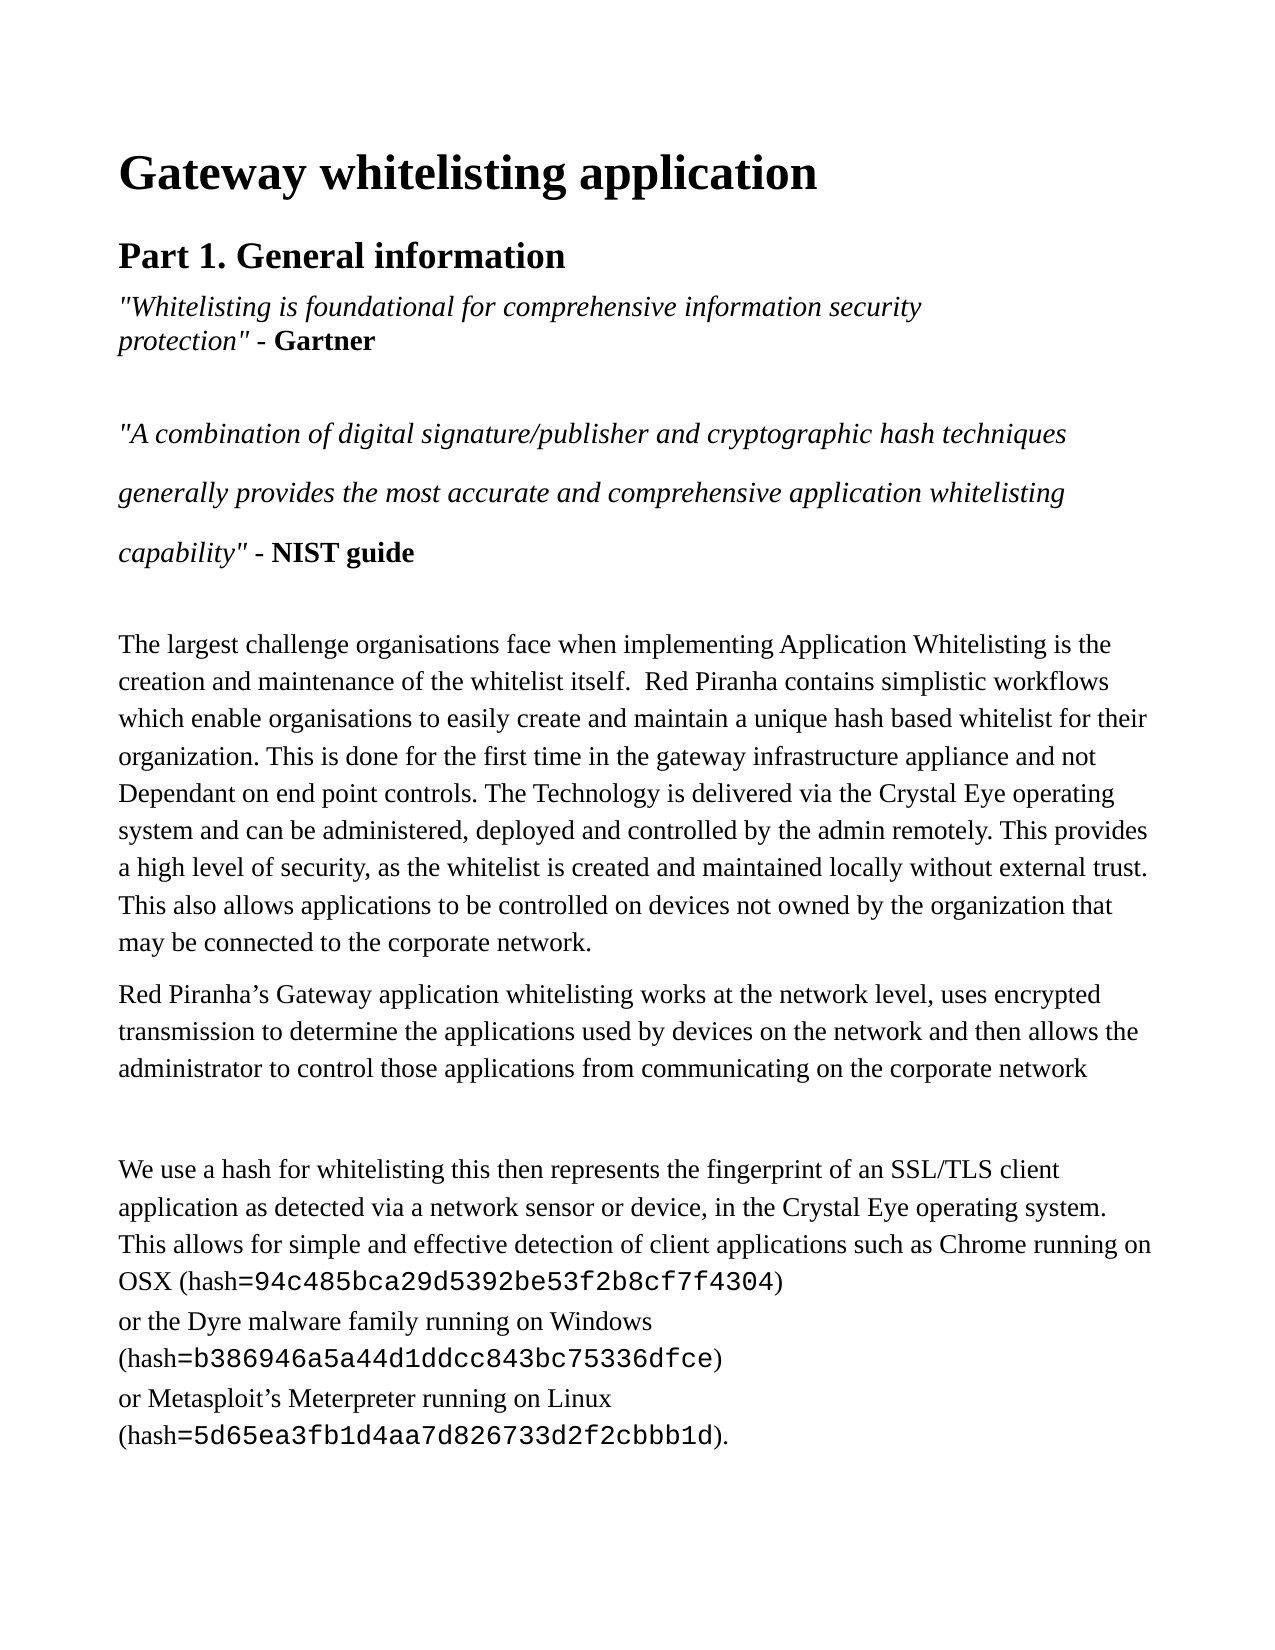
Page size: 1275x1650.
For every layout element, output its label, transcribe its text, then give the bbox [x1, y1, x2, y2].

subtitle Part 1. General information [118, 234, 1157, 277]
text Red Piranha’s Gateway application whitelisting works at the network level, uses encrypted transmission to determine the applications used by devices on the network and then allows the administrator to control those applications from communicating on the corporate network [118, 978, 1157, 1084]
subtitle Gateway whitelisting application [118, 143, 1157, 201]
text The largest challenge organisations face when implementing Application Whitelisting is the creation and maintenance of the whitelist itself. Red Piranha contains simplistic workflows which enable organisations to easily create and maintain a unique hash based whitelist for their organization. This is done for the first time in the gateway infrastructure appliance and not Dependant on end point controls. The Technology is delivered via the Crystal Eye operating system and can be administered, deployed and controlled by the admin remotely. This provides a high level of security, as the whitelist is created and maintained locally without external trust. This also allows applications to be controlled on devices not owned by the organization that may be connected to the corporate network. [118, 628, 1157, 957]
text "Whitelisting is foundational for comprehensive information security protection" - Gartner [118, 289, 1157, 357]
text "A combination of digital signature/publisher and cryptographic hash techniques generally provides the most accurate and comprehensive application whitelisting capability" - NIST guide [118, 390, 1157, 568]
text We use a hash for whitelisting this then represents the fingerprint of an SSL/TLS client application as detected via a network sensor or device, in the Crystal Eye operating system. This allows for simple and effective detection of client applications such as Chrome running on OSX (hash=94c485bca29d5392be53f2b8cf7f4304) or the Dyre malware family running on Windows (hash=b386946a5a44d1ddcc843bc75336dfce) or Metasploit’s Meterpreter running on Linux (hash=5d65ea3fb1d4aa7d826733d2f2cbbb1d). [118, 1153, 1157, 1452]
